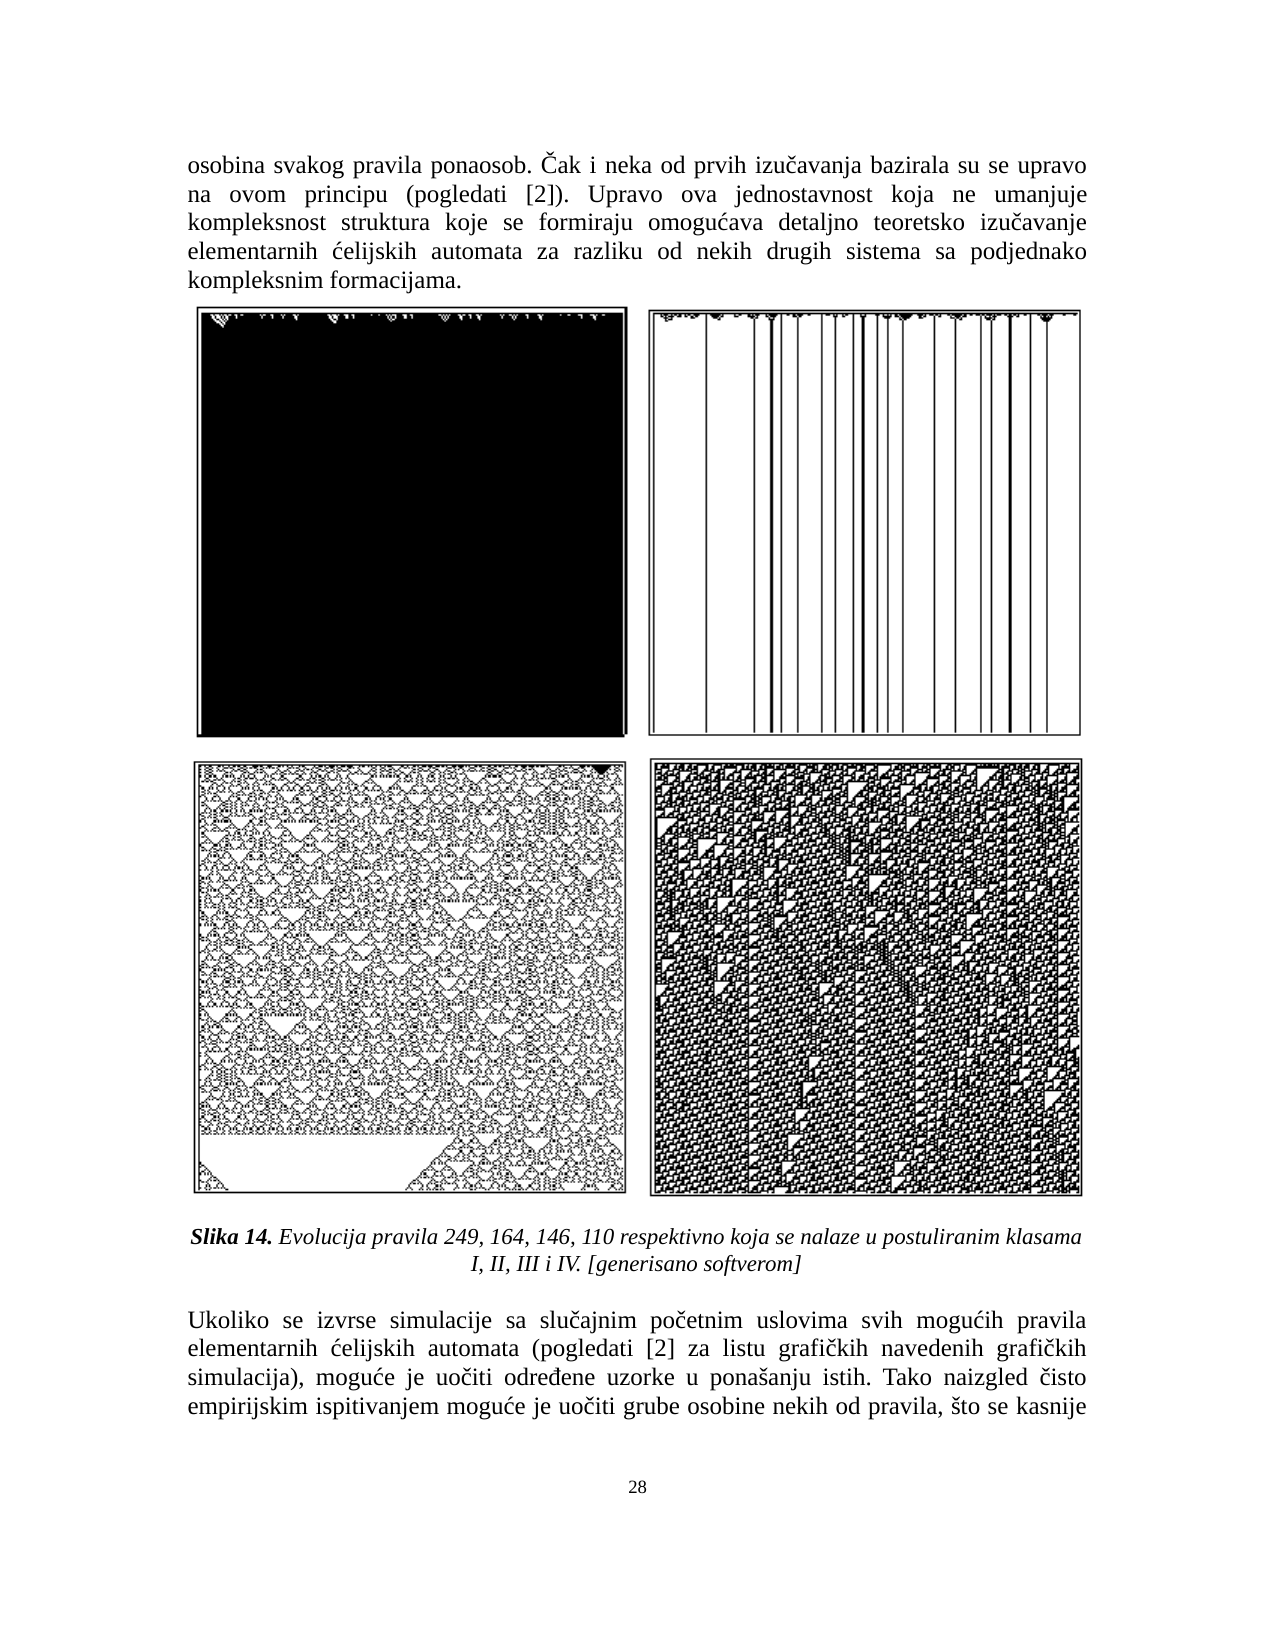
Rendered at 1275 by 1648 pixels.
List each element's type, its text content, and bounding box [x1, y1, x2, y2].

text osobina svakog pravila ponaosob. Čak i neka od prvih izučavanja bazirala su se upravo na ovom principu (pogledati [2]). Upravo ova jednostavnost koja ne umanjuje kompleksnost struktura koje se formiraju omogućava detaljno teoretsko izučavanje elementarnih ćelijskih automata za razliku od nekih drugih sistema sa podjednako kompleksnim formacijama. [187, 150, 1088, 294]
text Slika 14. Evolucija pravila 249, 164, 146, 110 respektivno koja se nalaze u postuliranim klasama I, II, III i IV. [generisano softverom] [187, 1223, 1087, 1276]
picture [188, 301, 1090, 1204]
text Ukoliko se izvrse simulacije sa slučajnim početnim uslovima svih mogućih pravila elementarnih ćelijskih automata (pogledati [2] za listu grafičkih navedenih grafičkih simulacija), moguće je uočiti određene uzorke u ponašanju istih. Tako naizgled čisto empirijskim ispitivanjem moguće je uočiti grube osobine nekih od pravila, što se kasnije [187, 1305, 1088, 1420]
